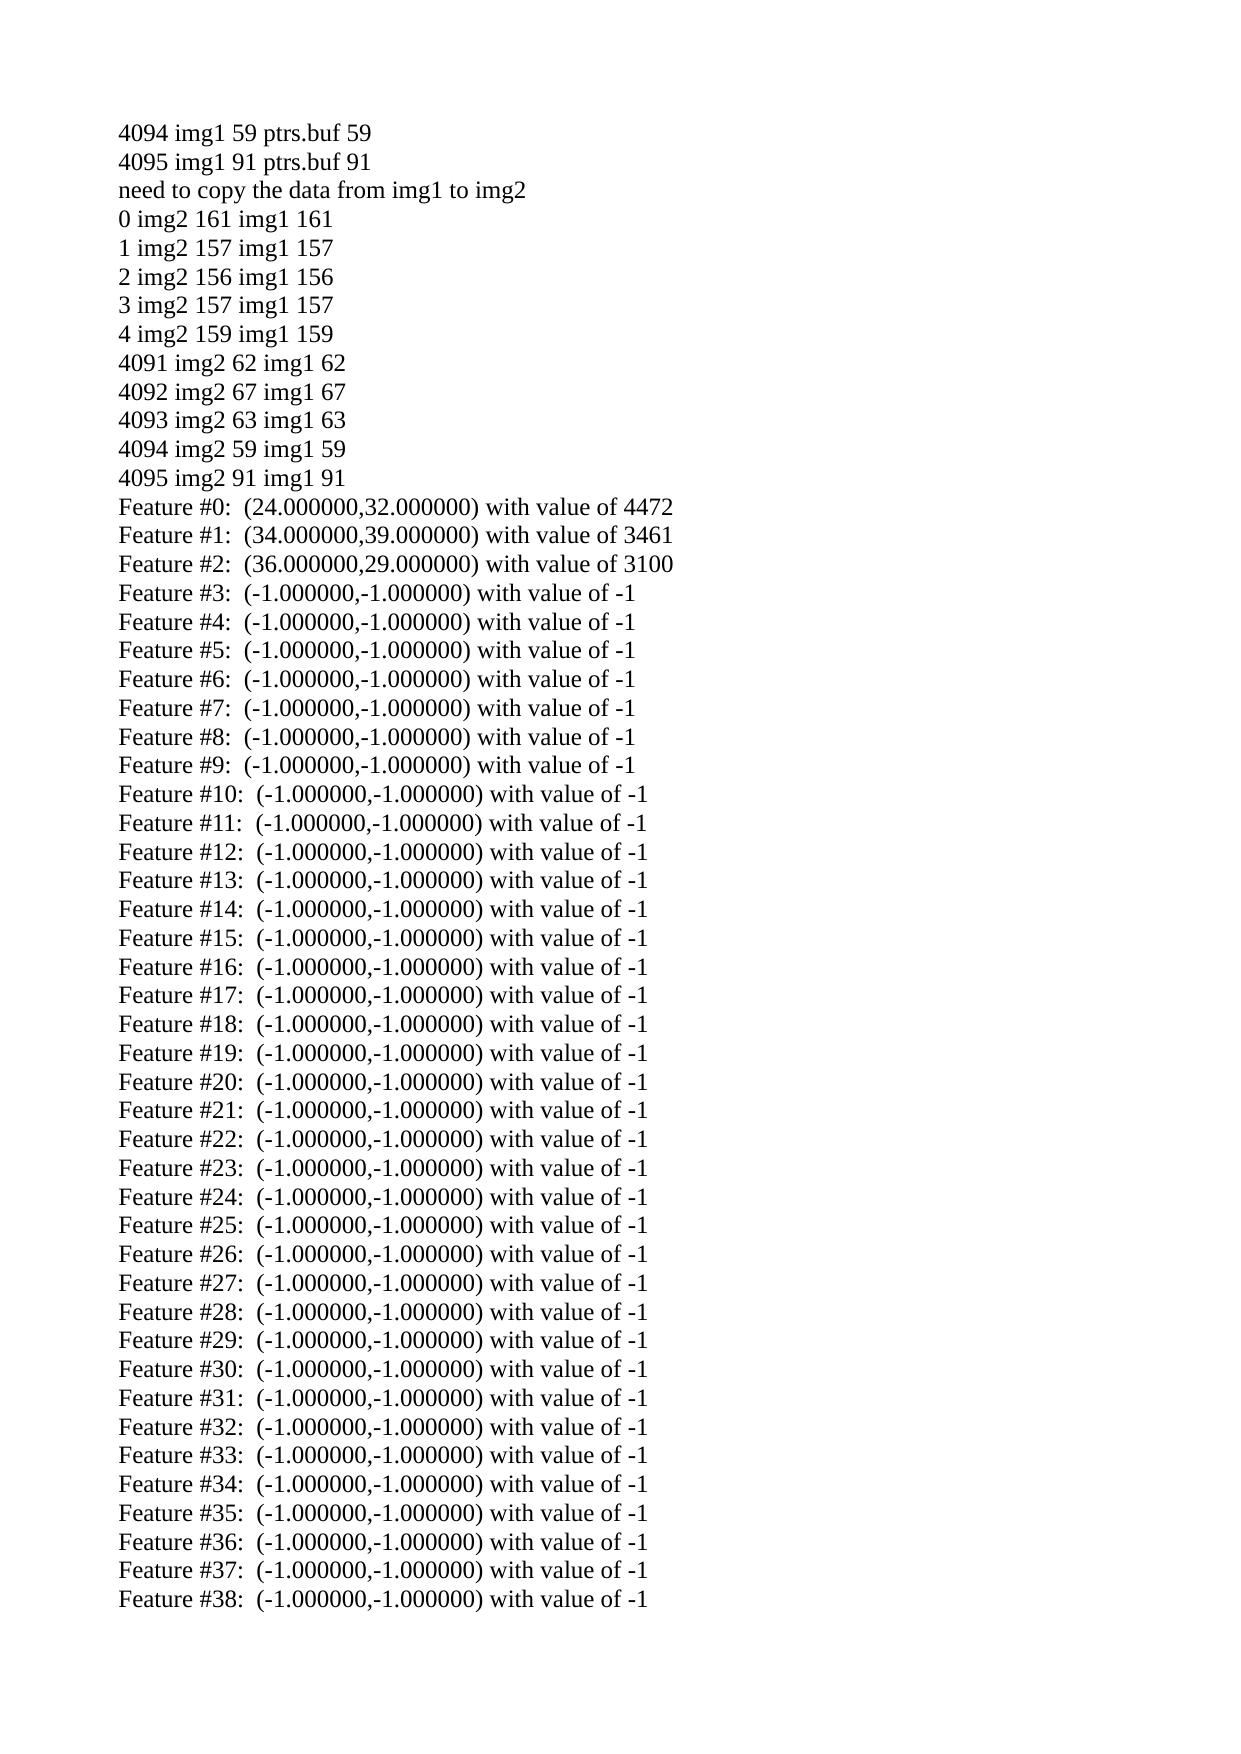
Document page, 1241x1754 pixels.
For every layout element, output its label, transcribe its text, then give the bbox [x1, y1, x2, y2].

text Feature #6: (-1.000000,-1.000000) with value of -1 [118, 664, 1122, 693]
text Feature #18: (-1.000000,-1.000000) with value of -1 [118, 1009, 1122, 1038]
text 3 img2 157 img1 157 [118, 291, 1122, 319]
text Feature #0: (24.000000,32.000000) with value of 4472 [118, 492, 1122, 521]
text Feature #9: (-1.000000,-1.000000) with value of -1 [118, 751, 1122, 779]
text 0 img2 161 img1 161 [118, 204, 1122, 233]
text Feature #10: (-1.000000,-1.000000) with value of -1 [118, 779, 1122, 808]
text 4093 img2 63 img1 63 [118, 406, 1122, 434]
text Feature #12: (-1.000000,-1.000000) with value of -1 [118, 837, 1122, 866]
text 4092 img2 67 img1 67 [118, 377, 1122, 406]
text Feature #26: (-1.000000,-1.000000) with value of -1 [118, 1239, 1122, 1268]
text Feature #33: (-1.000000,-1.000000) with value of -1 [118, 1441, 1122, 1469]
text Feature #19: (-1.000000,-1.000000) with value of -1 [118, 1038, 1122, 1067]
text Feature #13: (-1.000000,-1.000000) with value of -1 [118, 866, 1122, 894]
text Feature #5: (-1.000000,-1.000000) with value of -1 [118, 636, 1122, 664]
text Feature #25: (-1.000000,-1.000000) with value of -1 [118, 1211, 1122, 1239]
text Feature #11: (-1.000000,-1.000000) with value of -1 [118, 808, 1122, 837]
text Feature #14: (-1.000000,-1.000000) with value of -1 [118, 894, 1122, 923]
text 4 img2 159 img1 159 [118, 319, 1122, 348]
text Feature #34: (-1.000000,-1.000000) with value of -1 [118, 1469, 1122, 1498]
text Feature #16: (-1.000000,-1.000000) with value of -1 [118, 952, 1122, 981]
text 4094 img2 59 img1 59 [118, 434, 1122, 463]
text Feature #37: (-1.000000,-1.000000) with value of -1 [118, 1556, 1122, 1584]
text Feature #2: (36.000000,29.000000) with value of 3100 [118, 549, 1122, 578]
text Feature #24: (-1.000000,-1.000000) with value of -1 [118, 1182, 1122, 1211]
text Feature #30: (-1.000000,-1.000000) with value of -1 [118, 1354, 1122, 1383]
text 4094 img1 59 ptrs.buf 59 [118, 118, 1122, 147]
text Feature #23: (-1.000000,-1.000000) with value of -1 [118, 1153, 1122, 1182]
text Feature #22: (-1.000000,-1.000000) with value of -1 [118, 1124, 1122, 1153]
text Feature #21: (-1.000000,-1.000000) with value of -1 [118, 1096, 1122, 1124]
text Feature #29: (-1.000000,-1.000000) with value of -1 [118, 1326, 1122, 1354]
text Feature #3: (-1.000000,-1.000000) with value of -1 [118, 578, 1122, 607]
text Feature #8: (-1.000000,-1.000000) with value of -1 [118, 722, 1122, 751]
text need to copy the data from img1 to img2 [118, 176, 1122, 204]
text Feature #35: (-1.000000,-1.000000) with value of -1 [118, 1498, 1122, 1527]
text Feature #7: (-1.000000,-1.000000) with value of -1 [118, 693, 1122, 722]
text Feature #27: (-1.000000,-1.000000) with value of -1 [118, 1268, 1122, 1297]
text 4095 img2 91 img1 91 [118, 463, 1122, 492]
text Feature #38: (-1.000000,-1.000000) with value of -1 [118, 1584, 1122, 1613]
text Feature #32: (-1.000000,-1.000000) with value of -1 [118, 1412, 1122, 1441]
text Feature #17: (-1.000000,-1.000000) with value of -1 [118, 981, 1122, 1009]
text 1 img2 157 img1 157 [118, 233, 1122, 262]
text Feature #4: (-1.000000,-1.000000) with value of -1 [118, 607, 1122, 636]
text Feature #20: (-1.000000,-1.000000) with value of -1 [118, 1067, 1122, 1096]
text Feature #31: (-1.000000,-1.000000) with value of -1 [118, 1383, 1122, 1412]
text Feature #15: (-1.000000,-1.000000) with value of -1 [118, 923, 1122, 952]
text Feature #28: (-1.000000,-1.000000) with value of -1 [118, 1297, 1122, 1326]
text 4091 img2 62 img1 62 [118, 348, 1122, 377]
text 4095 img1 91 ptrs.buf 91 [118, 147, 1122, 176]
text Feature #36: (-1.000000,-1.000000) with value of -1 [118, 1527, 1122, 1556]
text 2 img2 156 img1 156 [118, 262, 1122, 291]
text Feature #1: (34.000000,39.000000) with value of 3461 [118, 521, 1122, 549]
